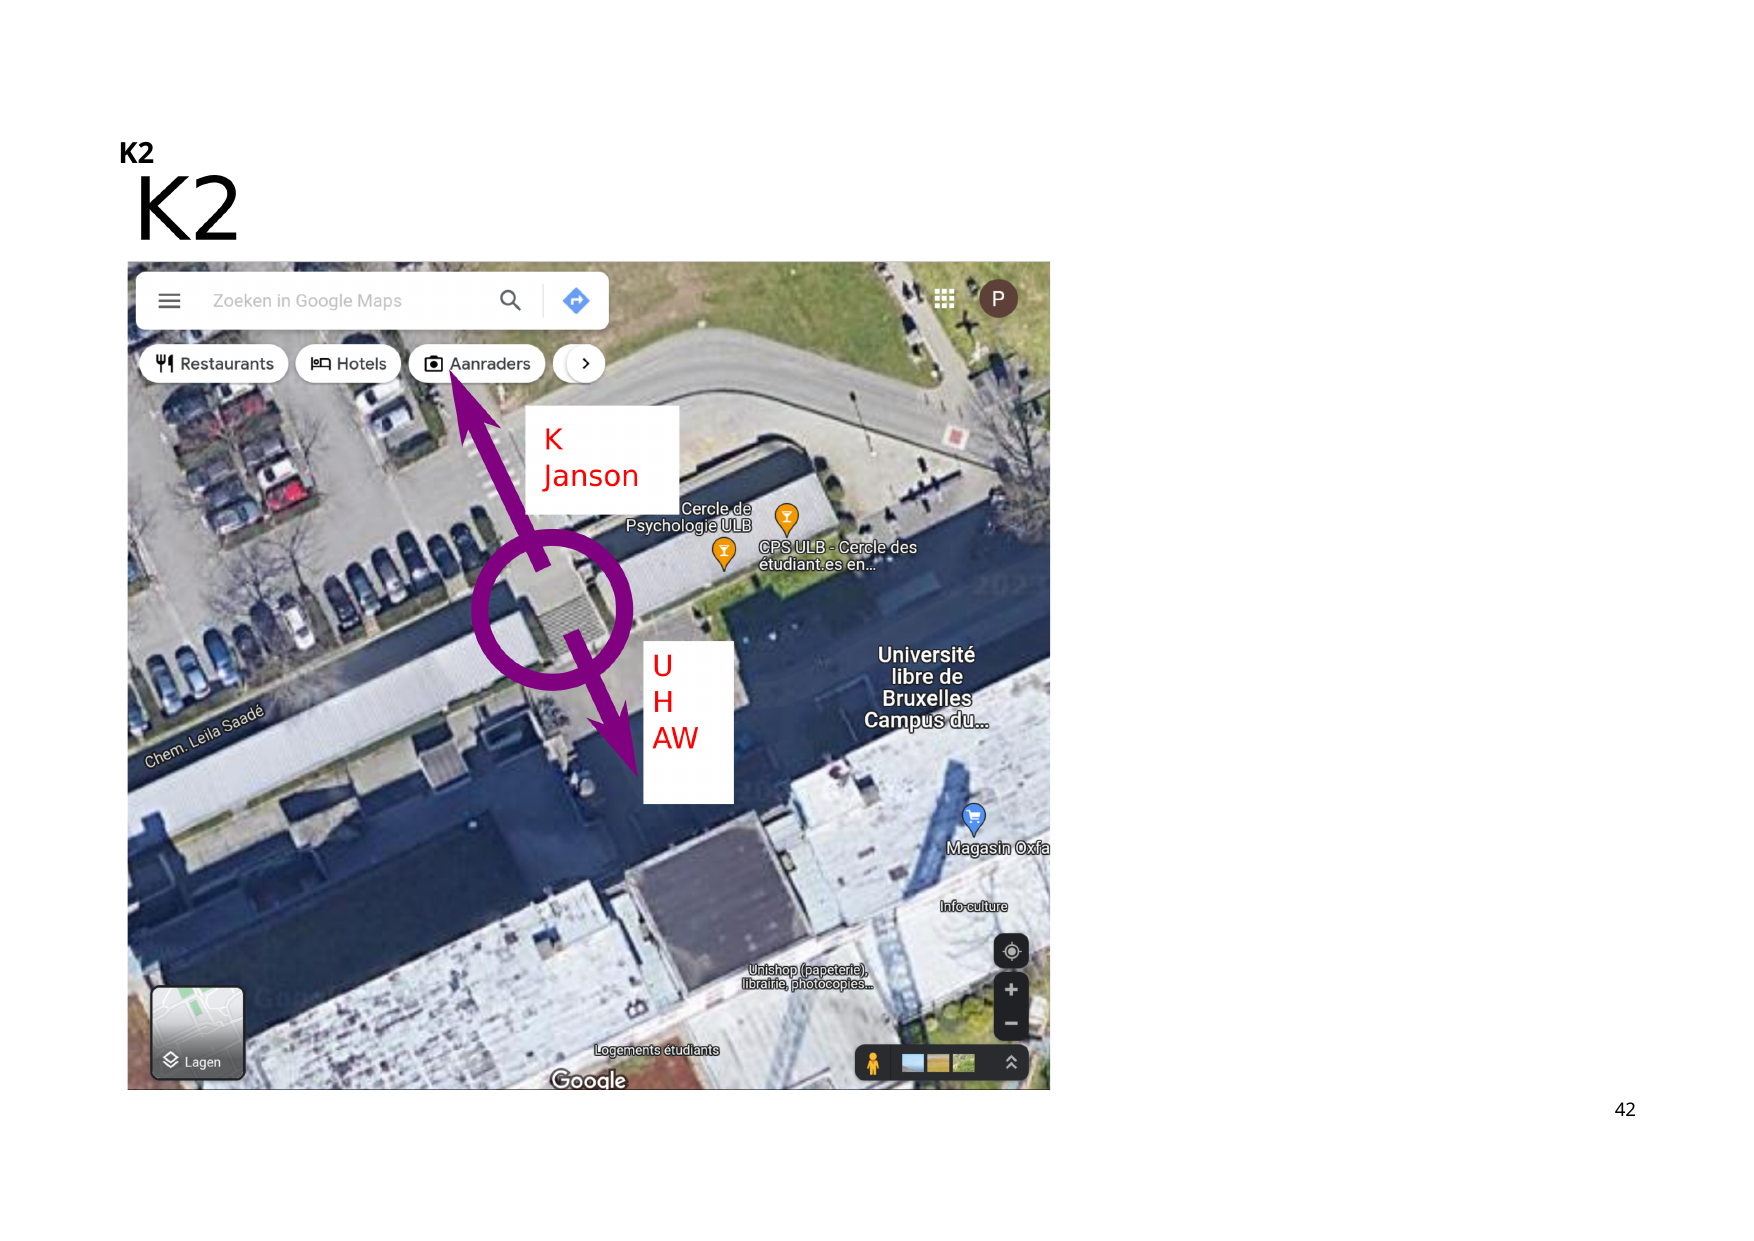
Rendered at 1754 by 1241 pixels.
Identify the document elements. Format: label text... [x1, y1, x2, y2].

subtitle K2 [118, 133, 1636, 172]
picture [127, 175, 1050, 1090]
